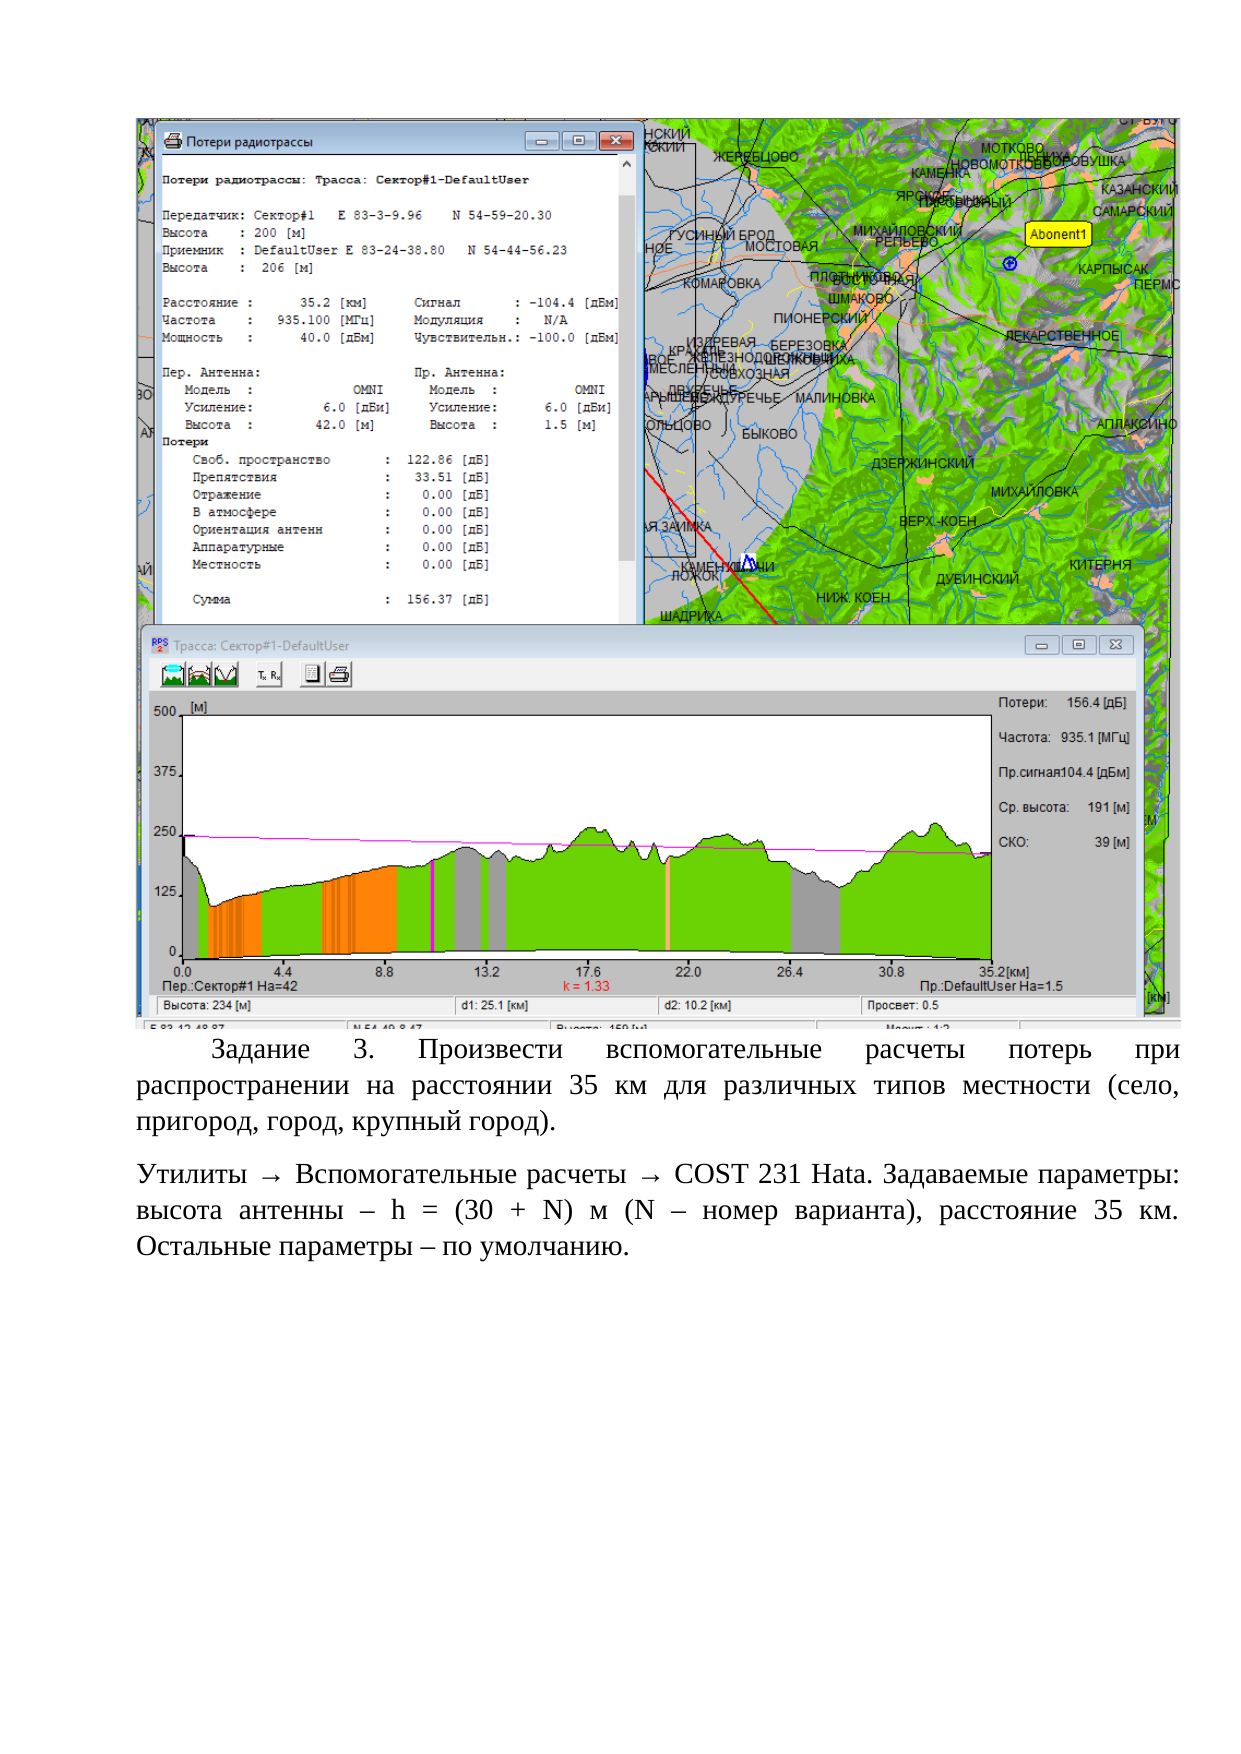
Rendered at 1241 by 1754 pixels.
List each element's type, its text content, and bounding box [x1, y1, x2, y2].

text Утилиты → Вспомогательные расчеты → COST 231 Hata. Задаваемые параметры: высота антенны – h = (30 + N) м (N – номер варианта), расстояние 35 км. Остальные параметры – по умолчанию. [136, 1156, 1181, 1262]
picture [135, 118, 1182, 1029]
text Задание 3. Произвести вспомогательные расчеты потерь при распространении на расстоянии 35 км для различных типов местности (село, пригород, город, крупный город). [136, 1029, 1181, 1137]
